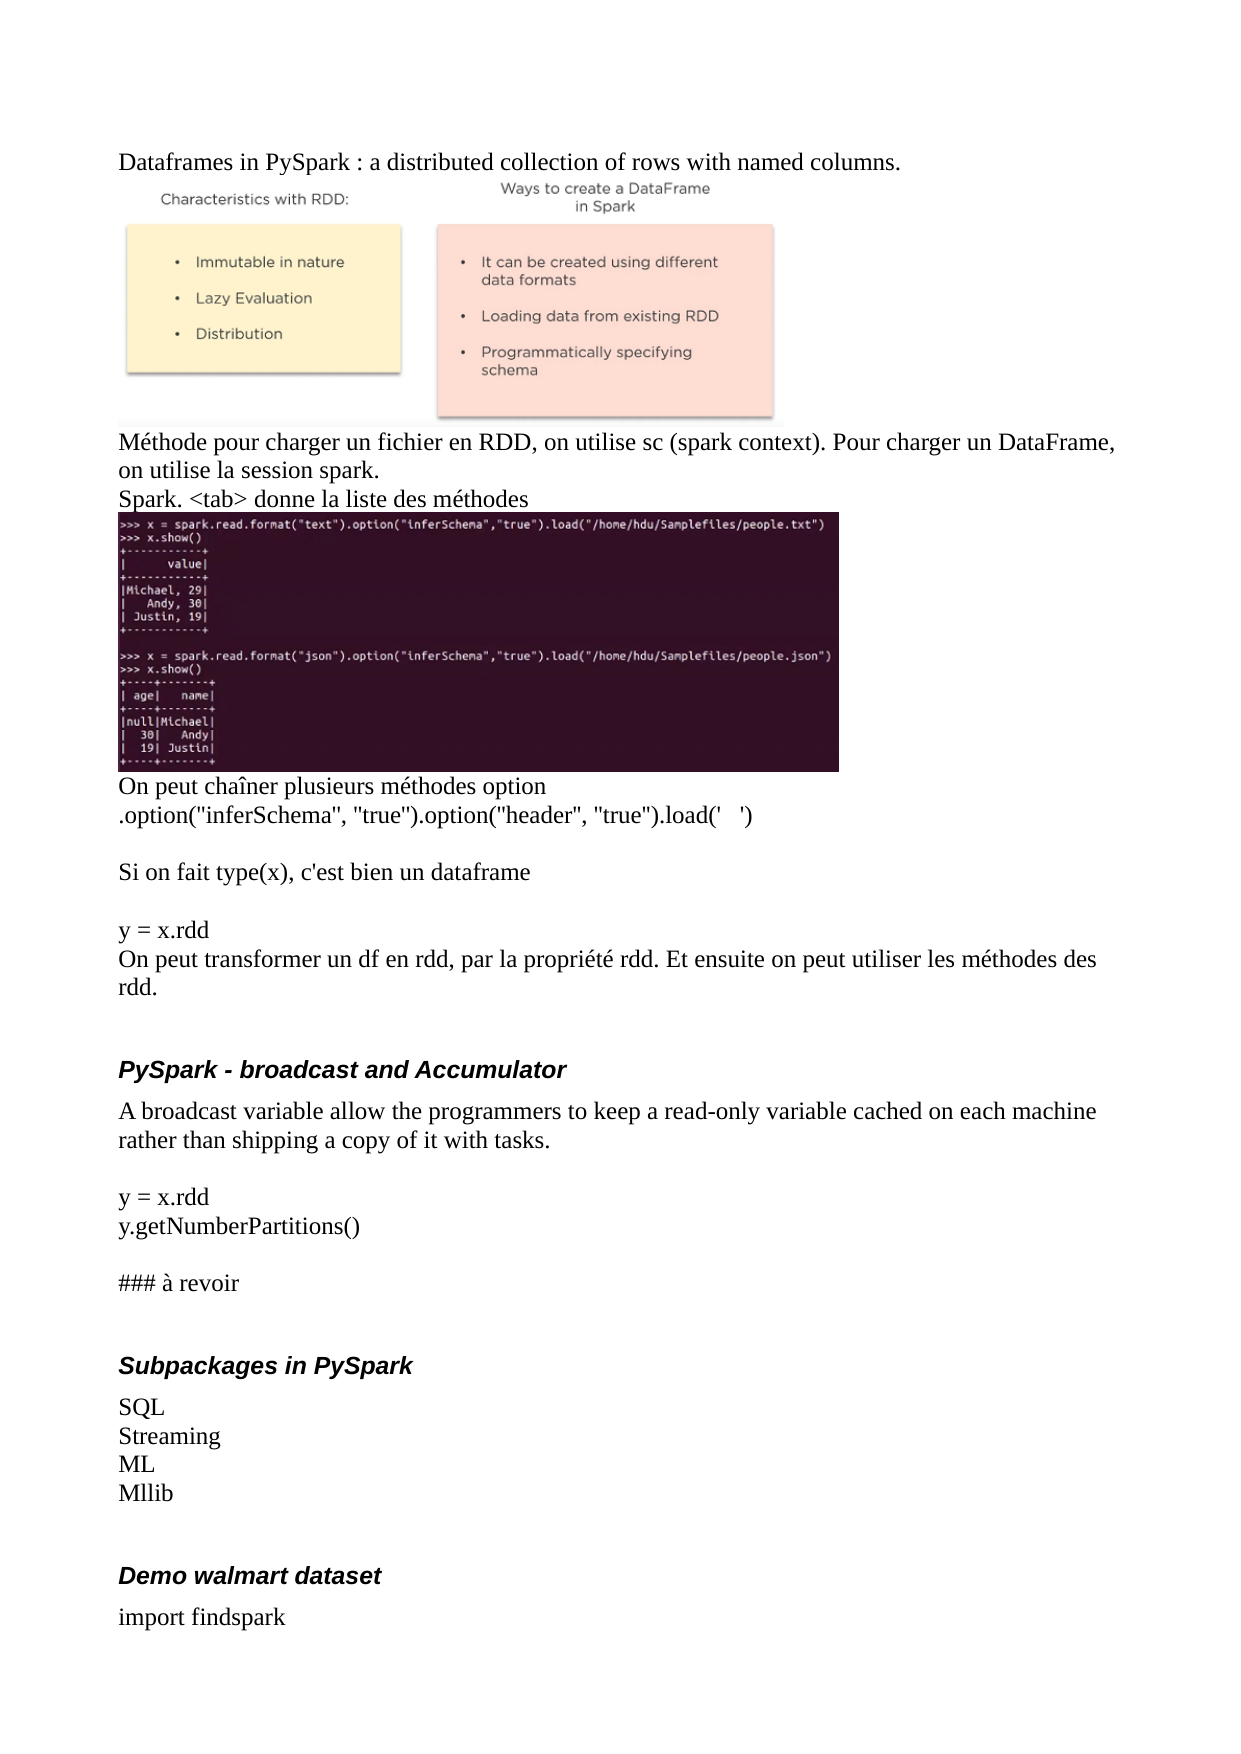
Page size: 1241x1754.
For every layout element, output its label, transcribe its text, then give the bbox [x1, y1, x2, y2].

text On peut transformer un df en rdd, par la propriété rdd. Et ensuite on peut utiliser les méthodes des rdd. [118, 944, 1122, 1001]
text Méthode pour charger un fichier en RDD, on utilise sc (spark context). Pour charger un DataFrame, on utilise la session spark. [118, 427, 1122, 484]
text SQL [118, 1392, 1122, 1421]
text Streaming [118, 1421, 1122, 1449]
subtitle Demo walmart dataset [118, 1561, 1122, 1589]
text import findspark [118, 1602, 1122, 1631]
text Si on fait type(x), c'est bien un dataframe [118, 857, 1122, 886]
text .option(''inferSchema'', ''true'').option(''header'', ''true'').load(' ') [118, 800, 1122, 829]
text On peut chaîner plusieurs méthodes option [118, 771, 1122, 800]
text Dataframes in PySpark : a distributed collection of rows with named columns. [118, 147, 1122, 176]
text Mllib [118, 1478, 1122, 1507]
subtitle PySpark - broadcast and Accumulator [118, 1055, 1122, 1083]
text ML [118, 1449, 1122, 1478]
text Spark. <tab> donne la liste des méthodes [118, 484, 1122, 513]
subtitle Subpackages in PySpark [118, 1351, 1122, 1379]
text ### à revoir [118, 1268, 1122, 1297]
text y = x.rdd [118, 1182, 1122, 1211]
text y.getNumberPartitions() [118, 1211, 1122, 1240]
text y = x.rdd [118, 915, 1122, 944]
picture [118, 512, 839, 772]
picture [118, 175, 784, 427]
text A broadcast variable allow the programmers to keep a read-only variable cached on each machine rather than shipping a copy of it with tasks. [118, 1096, 1122, 1153]
